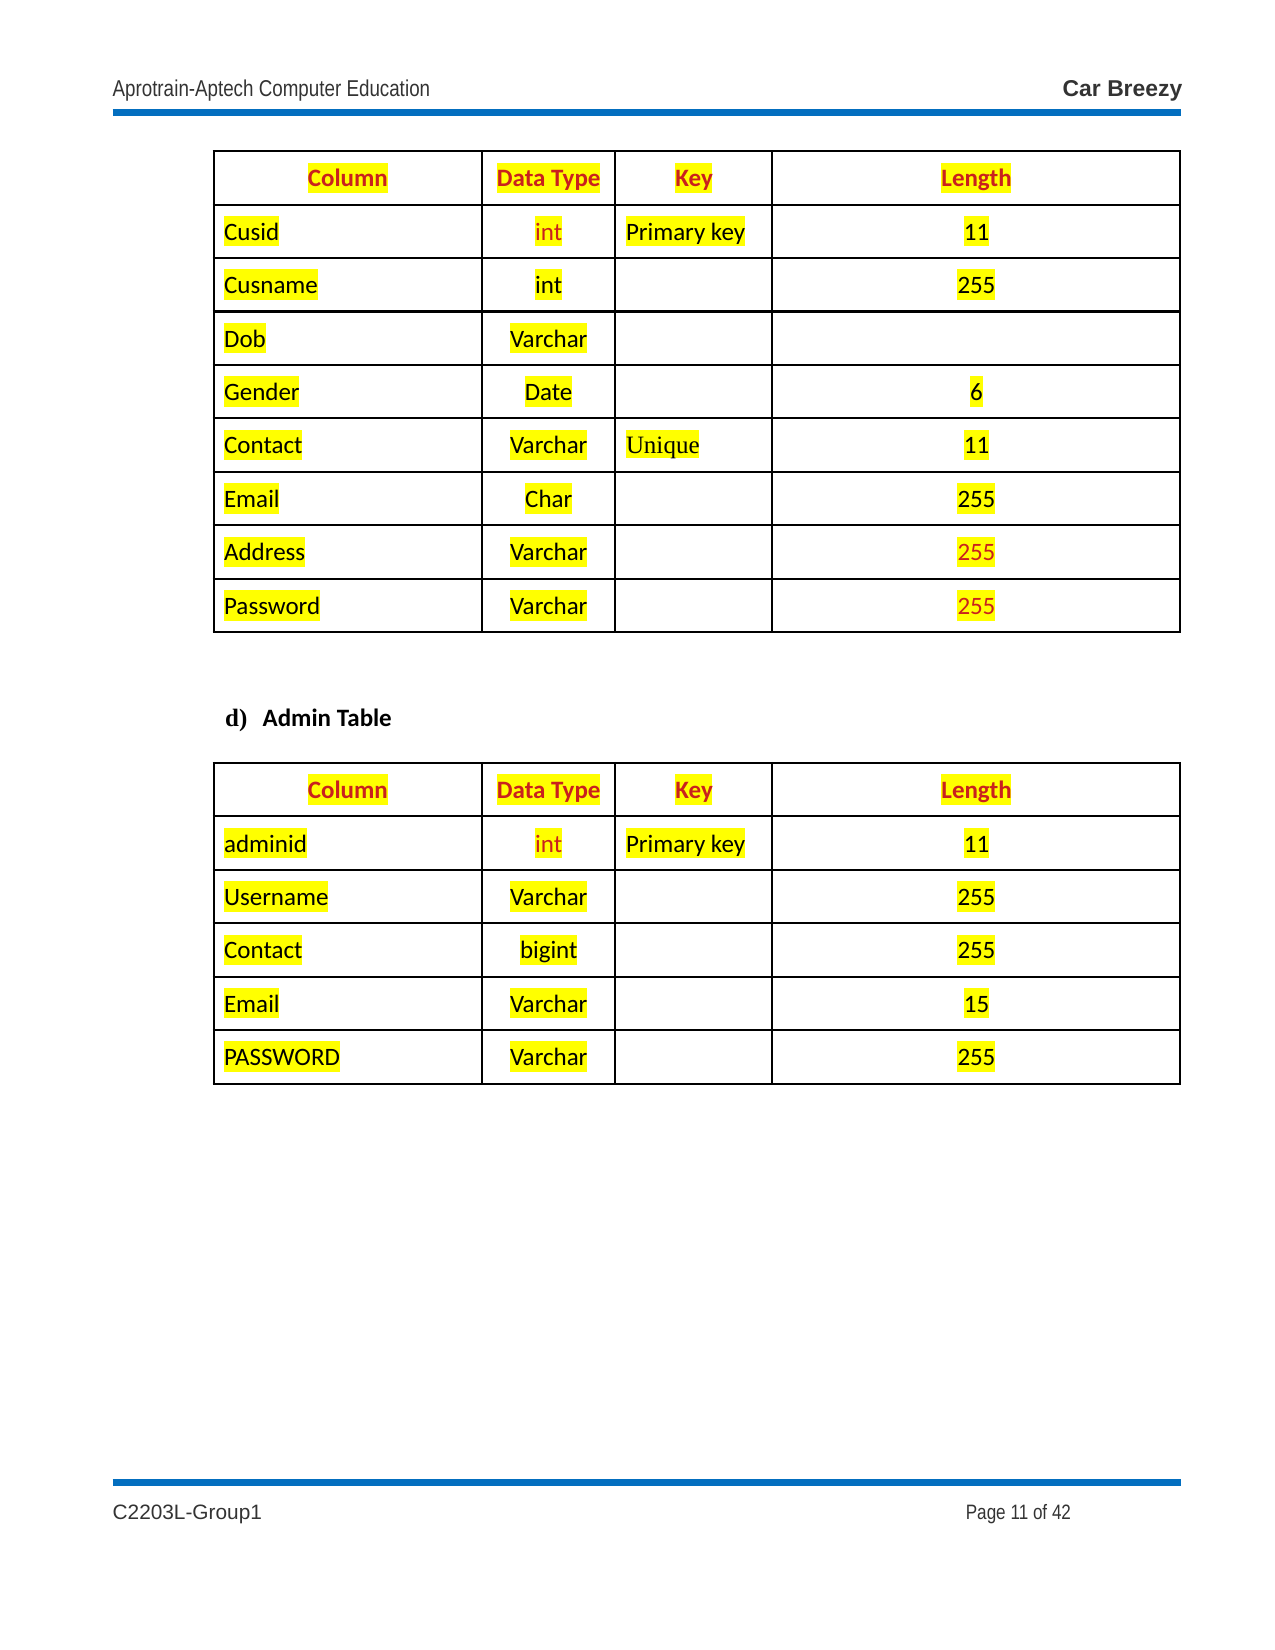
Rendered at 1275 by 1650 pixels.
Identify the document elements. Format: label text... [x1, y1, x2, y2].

table_cell Gender [215, 366, 481, 417]
table_cell Varchar [483, 526, 614, 577]
table_cell [616, 366, 771, 417]
table_cell 6 [773, 366, 1179, 417]
table_cell [616, 924, 771, 976]
table_cell Address [215, 526, 481, 577]
table_cell bigint [483, 924, 614, 976]
table_cell Varchar [483, 1031, 614, 1082]
table_cell [616, 313, 771, 364]
table_cell 255 [773, 1031, 1179, 1082]
table_cell [616, 473, 771, 524]
table_cell Cusid [215, 206, 481, 257]
table_header Length [773, 764, 1179, 815]
table_cell [773, 313, 1179, 364]
table_cell 255 [773, 924, 1179, 976]
table_cell 255 [773, 259, 1179, 310]
table_cell 11 [773, 206, 1179, 257]
table_cell [616, 871, 771, 922]
table_header Column [215, 764, 481, 815]
table_cell Date [483, 366, 614, 417]
table_header Data Type [483, 152, 614, 203]
table_cell [616, 259, 771, 310]
table_cell 11 [773, 419, 1179, 471]
table_header Key [616, 764, 771, 815]
table_cell int [483, 259, 614, 310]
table_cell 255 [773, 473, 1179, 524]
table_cell 255 [773, 526, 1179, 577]
table_cell Primary key [616, 206, 771, 257]
table_cell [616, 580, 771, 631]
table_cell Cusname [215, 259, 481, 310]
table_cell Contact [215, 419, 481, 471]
table_header Column [215, 152, 481, 203]
table_cell int [483, 817, 614, 869]
table_cell Varchar [483, 419, 614, 471]
table_header Data Type [483, 764, 614, 815]
table_cell int [483, 206, 614, 257]
list Admin Table [225, 702, 1106, 733]
table_cell Password [215, 580, 481, 631]
table_cell Email [215, 473, 481, 524]
table_cell Email [215, 978, 481, 1029]
table_header Length [773, 152, 1179, 203]
table_cell adminid [215, 817, 481, 869]
table_cell 255 [773, 871, 1179, 922]
table_cell Contact [215, 924, 481, 976]
table_cell Unique [616, 419, 771, 471]
table_cell Varchar [483, 871, 614, 922]
table_cell Varchar [483, 978, 614, 1029]
table_cell 255 [773, 580, 1179, 631]
table_cell Varchar [483, 580, 614, 631]
table_cell Primary key [616, 817, 771, 869]
table_cell Varchar [483, 313, 614, 364]
table_cell [616, 526, 771, 577]
table_cell [616, 978, 771, 1029]
table_cell 11 [773, 817, 1179, 869]
table_cell 15 [773, 978, 1179, 1029]
table_cell [616, 1031, 771, 1082]
table_cell Char [483, 473, 614, 524]
table_cell PASSWORD [215, 1031, 481, 1082]
table_cell Dob [215, 313, 481, 364]
table_cell Username [215, 871, 481, 922]
table_header Key [616, 152, 771, 203]
